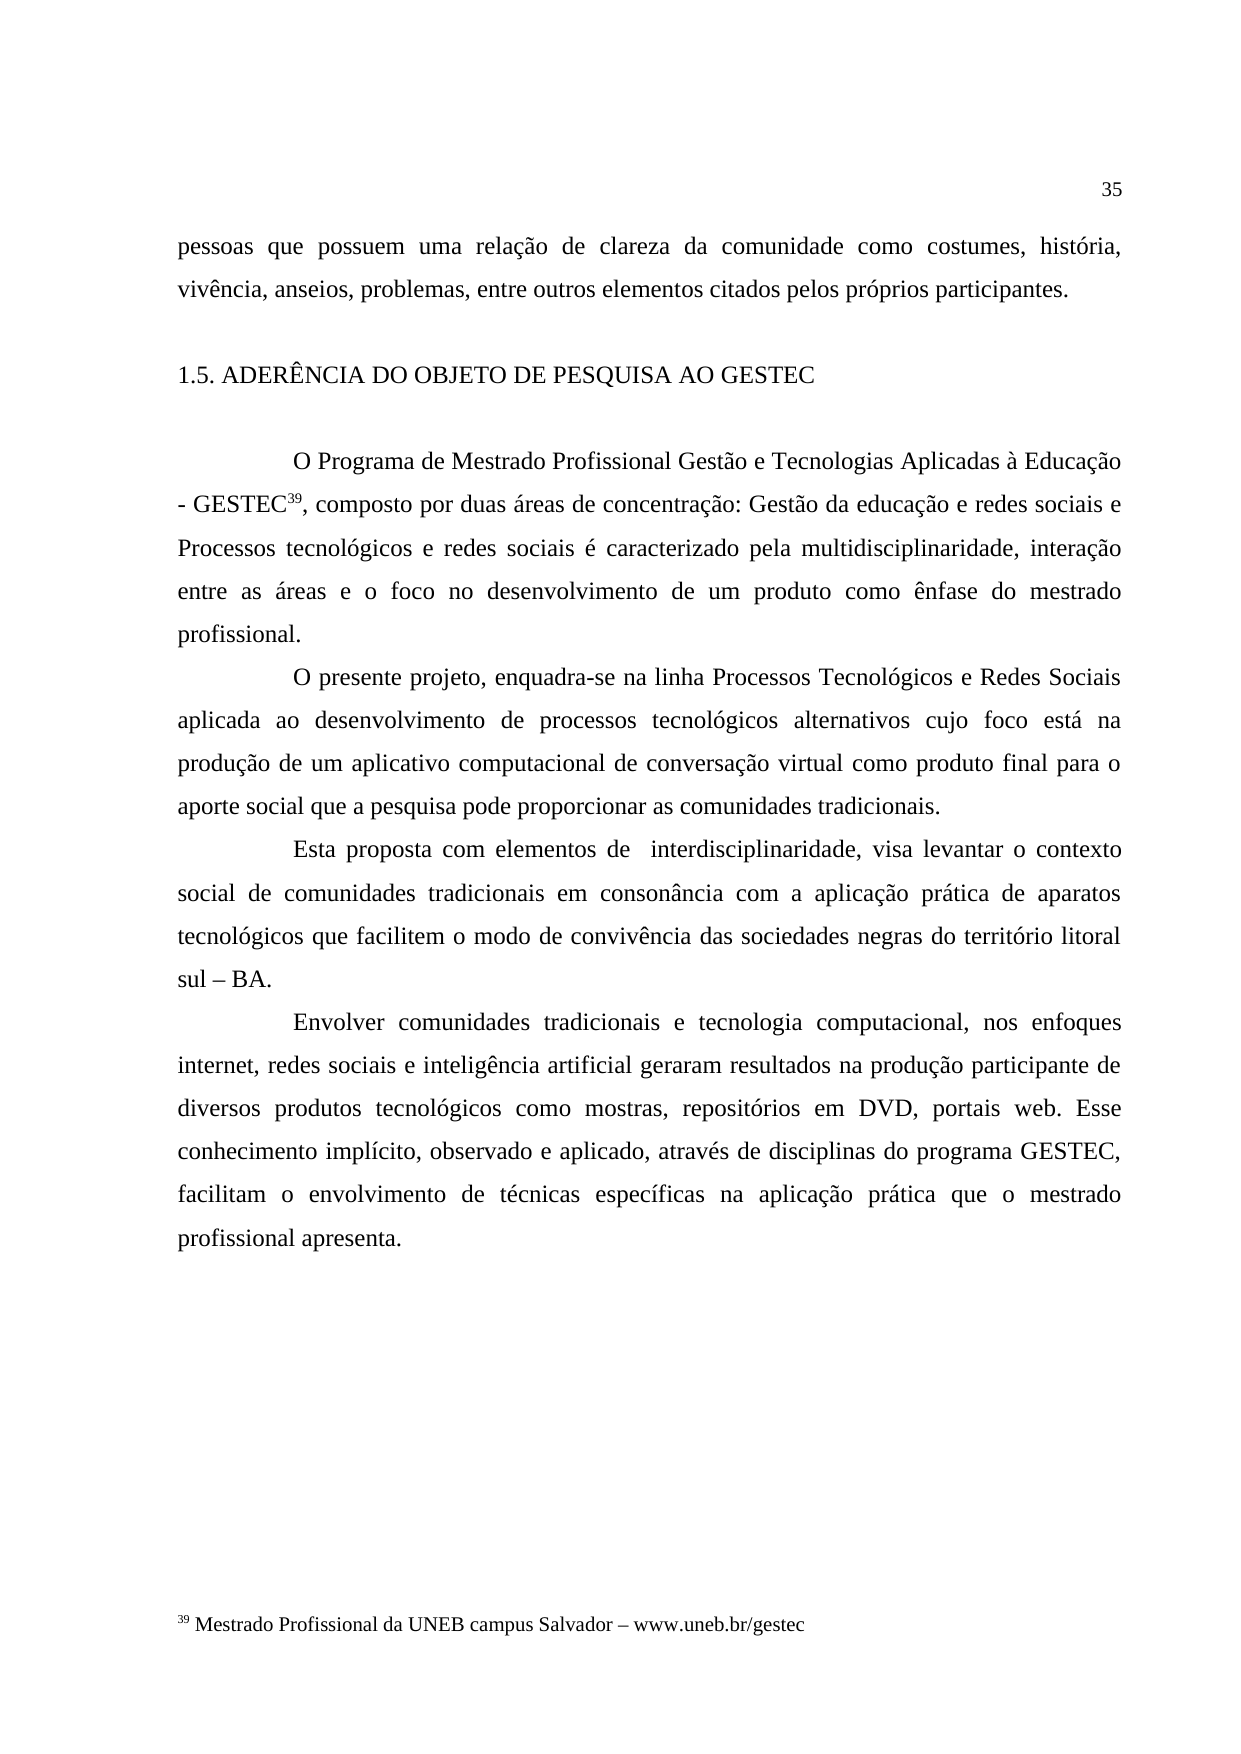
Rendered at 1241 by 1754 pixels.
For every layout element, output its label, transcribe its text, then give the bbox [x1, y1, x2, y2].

text O Programa de Mestrado Profissional Gestão e Tecnologias Aplicadas à Educação - GESTEC, composto por duas áreas de concentração: Gestão da educação e redes sociais e Processos tecnológicos e redes sociais é caracterizado pela multidisciplinaridade, interação entre as áreas e o foco no desenvolvimento de um produto como ênfase do mestrado profissional. [177, 446, 1122, 648]
text pessoas que possuem uma relação de clareza da comunidade como costumes, história, vivência, anseios, problemas, entre outros elementos citados pelos próprios participantes. [177, 231, 1122, 303]
text 1.5. ADERÊNCIA DO OBJETO DE PESQUISA AO GESTEC [177, 360, 1122, 389]
text Mestrado Profissional da UNEB campus Salvador – www.uneb.br/gestec [177, 1612, 1122, 1636]
text Envolver comunidades tradicionais e tecnologia computacional, nos enfoques internet, redes sociais e inteligência artificial geraram resultados na produção participante de diversos produtos tecnológicos como mostras, repositórios em DVD, portais web. Esse conhecimento implícito, observado e aplicado, através de disciplinas do programa GESTEC, facilitam o envolvimento de técnicas específicas na aplicação prática que o mestrado profissional apresenta. [177, 1007, 1122, 1251]
text O presente projeto, enquadra-se na linha Processos Tecnológicos e Redes Sociais aplicada ao desenvolvimento de processos tecnológicos alternativos cujo foco está na produção de um aplicativo computacional de conversação virtual como produto final para o aporte social que a pesquisa pode proporcionar as comunidades tradicionais. [177, 662, 1122, 820]
text Esta proposta com elementos de interdisciplinaridade, visa levantar o contexto social de comunidades tradicionais em consonância com a aplicação prática de aparatos tecnológicos que facilitem o modo de convivência das sociedades negras do território litoral sul – BA. [177, 834, 1122, 993]
